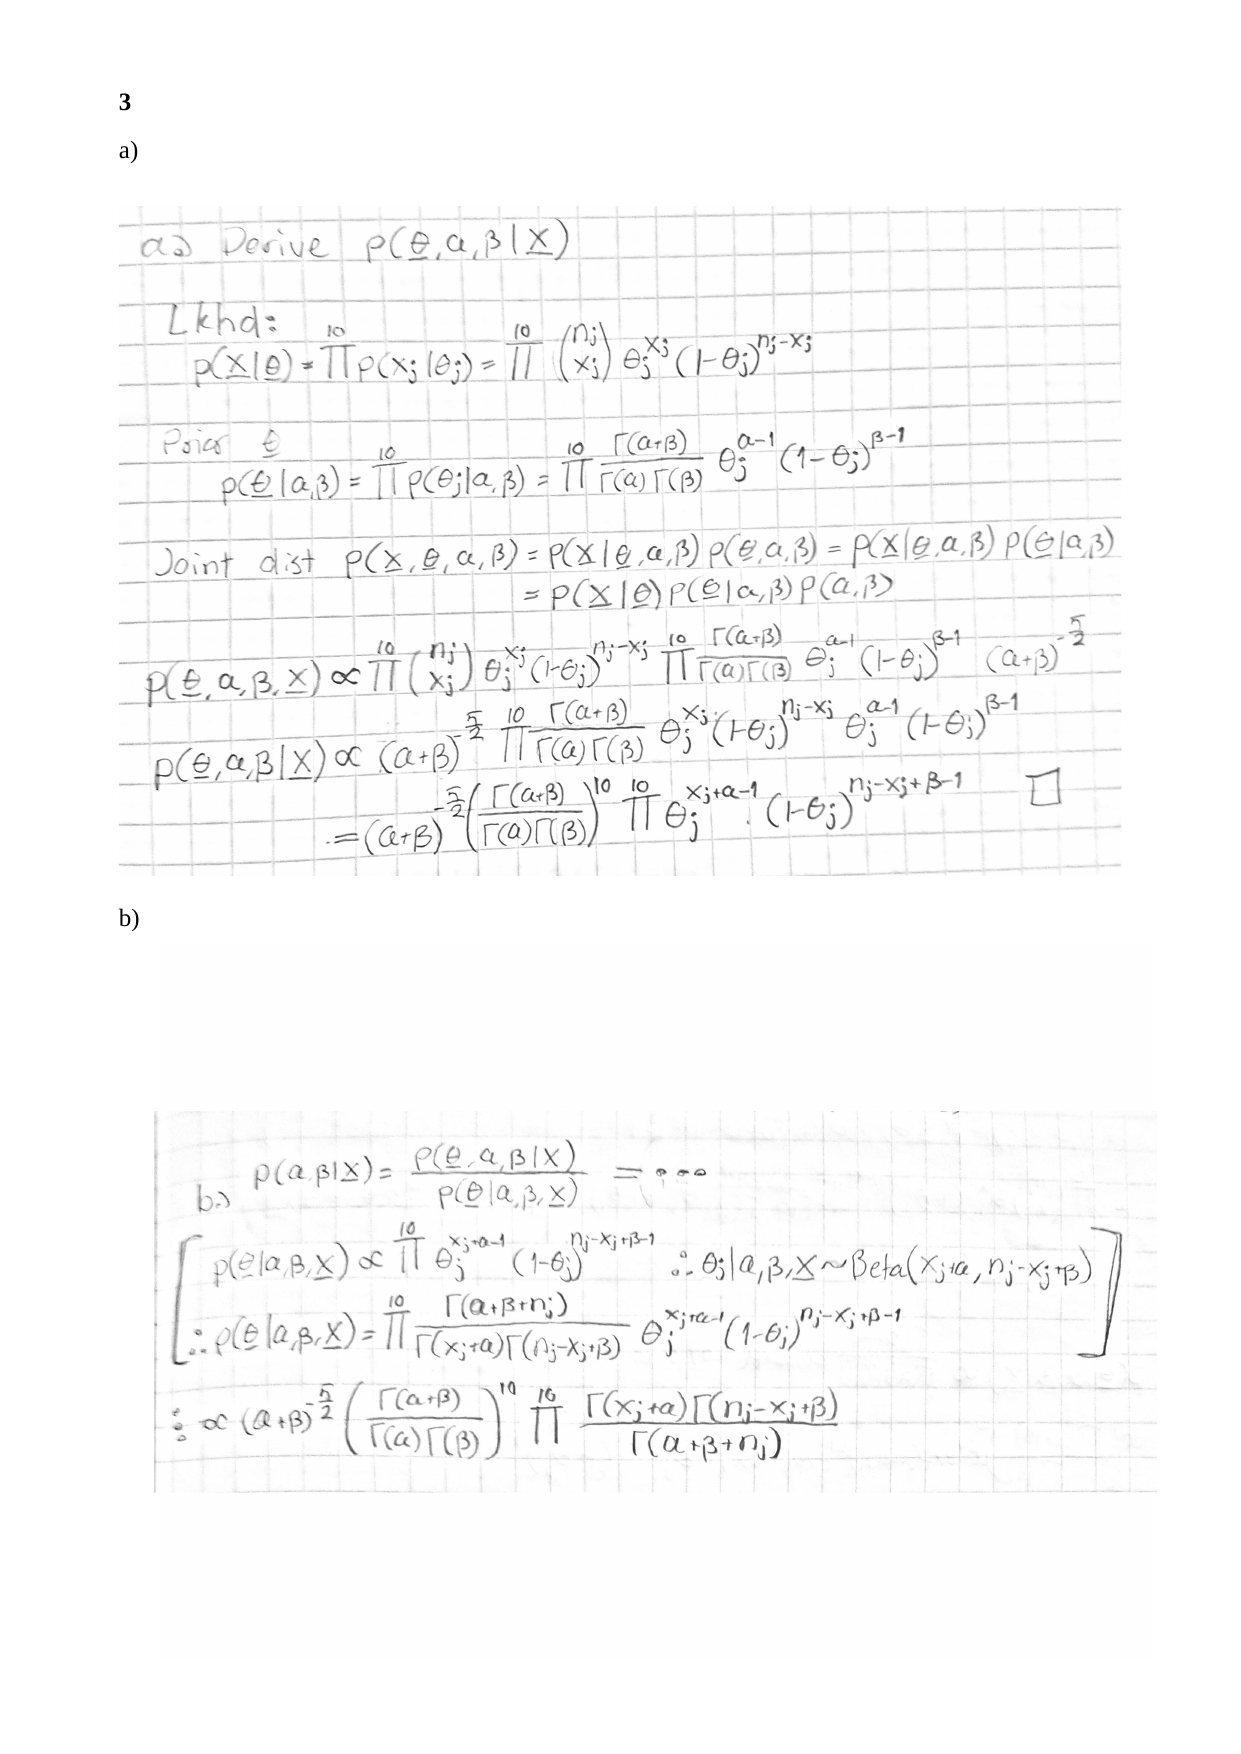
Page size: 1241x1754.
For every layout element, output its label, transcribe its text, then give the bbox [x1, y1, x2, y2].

text b) [119, 899, 1121, 932]
text 3 [119, 87, 1121, 116]
text a) [119, 135, 1121, 164]
picture [154, 943, 1157, 1660]
